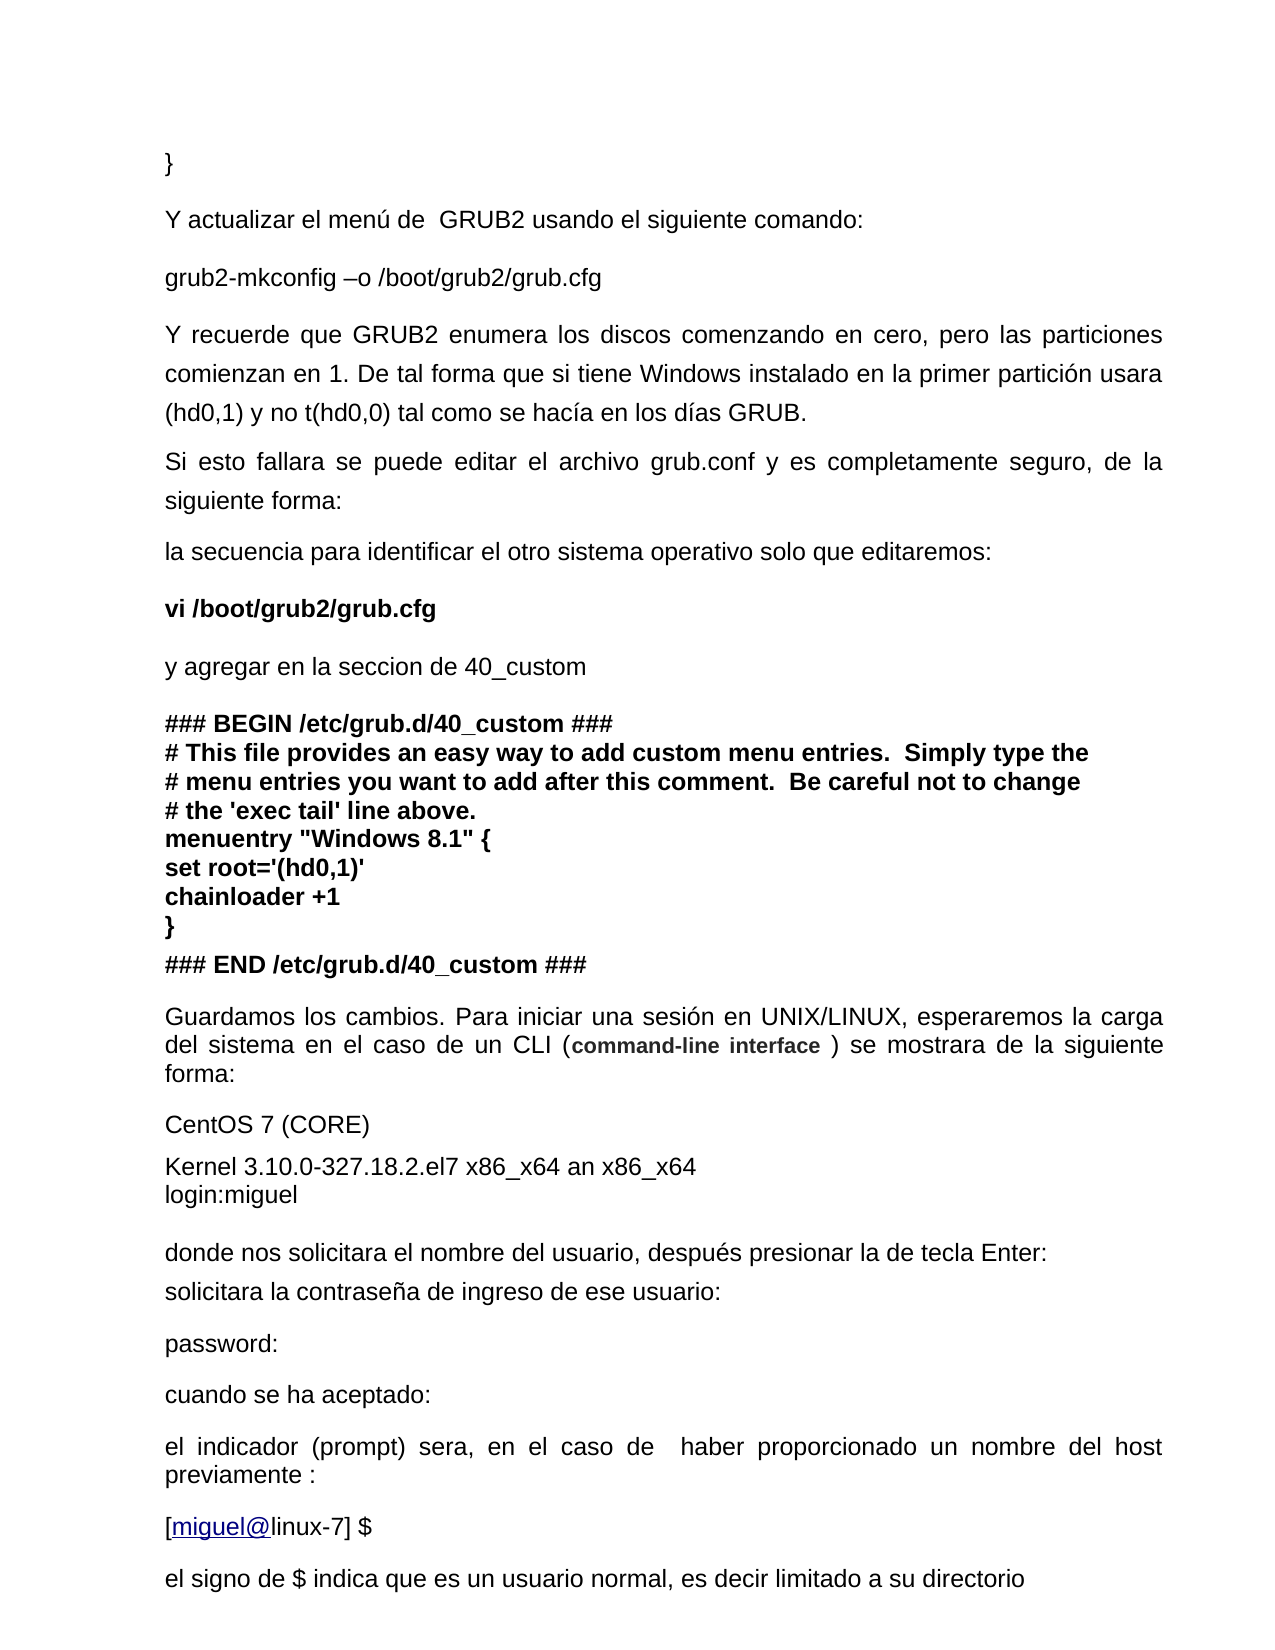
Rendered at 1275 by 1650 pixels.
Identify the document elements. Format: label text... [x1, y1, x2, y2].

text el signo de $ indica que es un usuario normal, es decir limitado a su directorio [164, 1564, 1164, 1592]
text # the 'exec tail' line above. [164, 796, 1164, 824]
text # menu entries you want to add after this comment. Be careful not to change [164, 767, 1164, 796]
text chainloader +1 [164, 882, 1164, 911]
text [miguel@linux-7] $ [164, 1512, 1164, 1541]
text el indicador (prompt) sera, en el caso de haber proporcionado un nombre del host previamente : [164, 1432, 1164, 1489]
text la secuencia para identificar el otro sistema operativo solo que editaremos: [164, 537, 1164, 566]
text Guardamos los cambios. Para iniciar una sesión en UNIX/LINUX, esperaremos la carga del sistema en el caso de un CLI (command-line interface ) se mostrara de la siguiente forma: [164, 1001, 1164, 1088]
text password: [164, 1329, 1164, 1357]
text Kernel 3.10.0-327.18.2.el7 x86_x64 an x86_x64 [164, 1152, 1164, 1180]
text set root='(hd0,1)' [164, 853, 1164, 882]
text grub2-mkconfig –o /boot/grub2/grub.cfg [164, 263, 1164, 292]
text cuando se ha aceptado: [164, 1380, 1164, 1409]
text CentOS 7 (CORE) [164, 1111, 1164, 1139]
text } [164, 911, 1164, 939]
text ### BEGIN /etc/grub.d/40_custom ### [164, 709, 1164, 738]
text } [164, 148, 1164, 177]
text login:miguel [164, 1180, 1164, 1209]
text Y actualizar el menú de GRUB2 usando el siguiente comando: [164, 205, 1164, 234]
text Y recuerde que GRUB2 enumera los discos comenzando en cero, pero las particiones comienzan en 1. De tal forma que si tiene Windows instalado en la primer partición usara (hd0,1) y no t(hd0,0) tal como se hacía en los días GRUB. [164, 320, 1164, 427]
text y agregar en la seccion de 40_custom [164, 652, 1164, 681]
text vi /boot/grub2/grub.cfg [164, 594, 1164, 623]
text # This file provides an easy way to add custom menu entries. Simply type the [164, 738, 1164, 767]
text ### END /etc/grub.d/40_custom ### [164, 950, 1164, 979]
text donde nos solicitara el nombre del usuario, después presionar la de tecla Enter: [164, 1238, 1164, 1267]
text Si esto fallara se puede editar el archivo grub.conf y es completamente seguro, de la siguiente forma: [164, 447, 1164, 514]
text solicitara la contraseña de ingreso de ese usuario: [164, 1277, 1164, 1306]
text menuentry "Windows 8.1" { [164, 824, 1164, 853]
